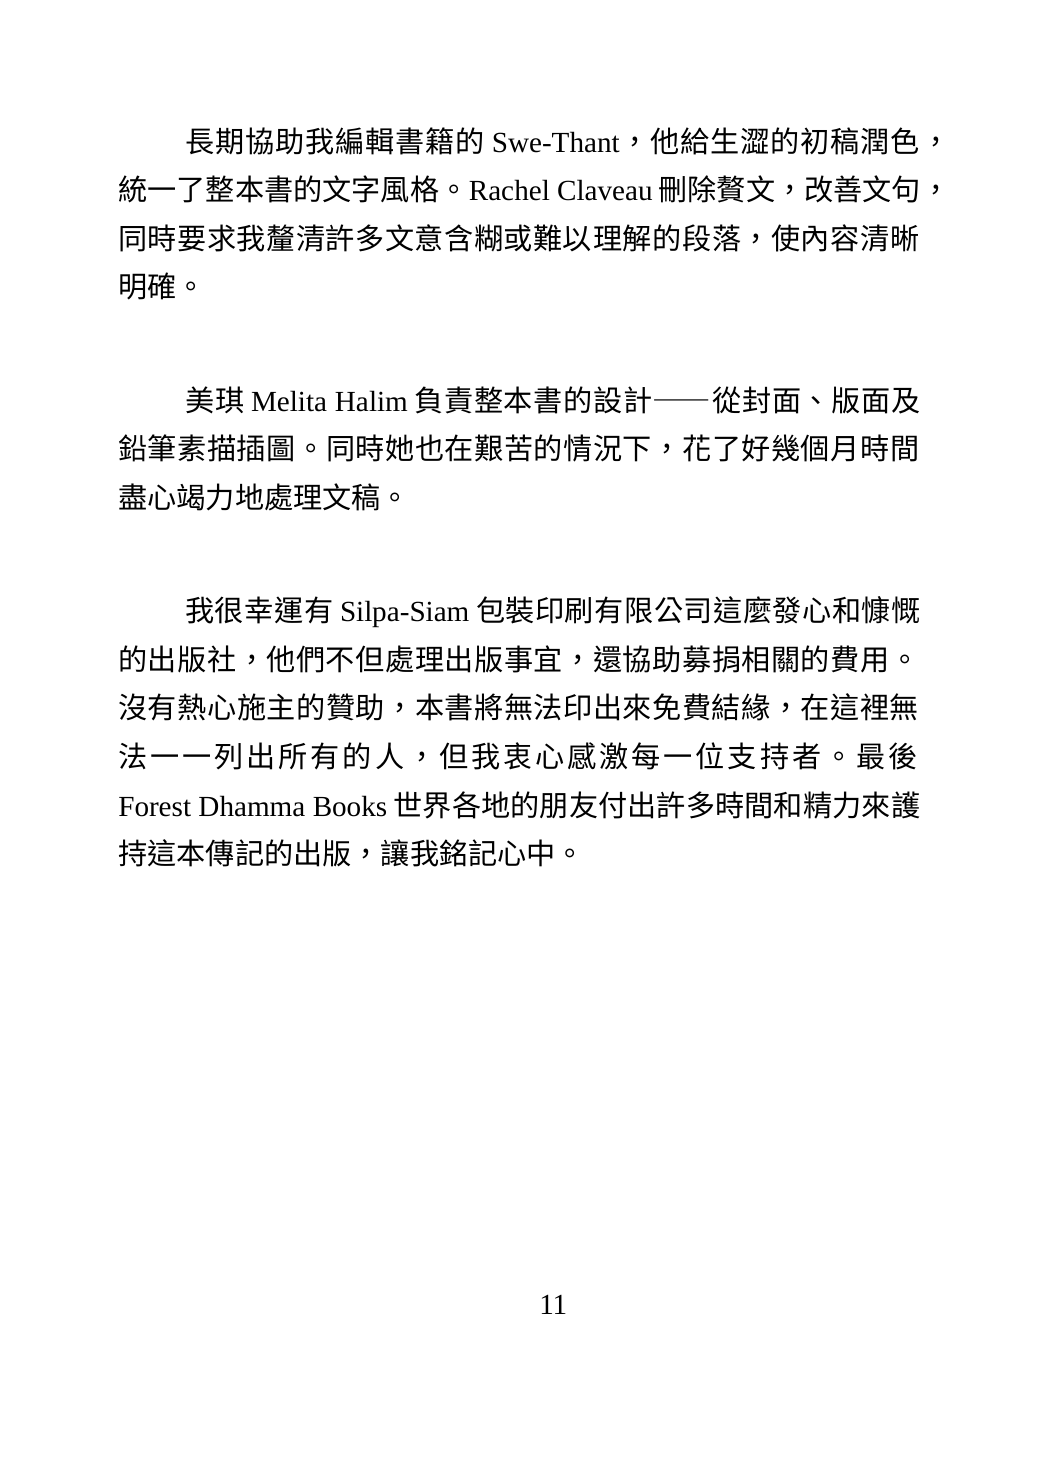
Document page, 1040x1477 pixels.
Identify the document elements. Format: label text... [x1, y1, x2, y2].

text 我很幸運有Silpa-Siam包裝印刷有限公司這麼發心和慷慨的出版社，他們不但處理出版事宜，還協助募捐相關的費用。沒有熱心施主的贊助，本書將無法印出來免費結緣，在這裡無法一一列出所有的人，但我衷心感激每一位支持者。最後，Forest Dhamma Books世界各地的朋友付出許多時間和精力來護持這本傳記的出版，讓我銘記心中。 [118, 588, 921, 873]
text 長期協助我編輯書籍的Swe-Thant，他給生澀的初稿潤色，統一了整本書的文字風格。Rachel Claveau刪除贅文，改善文句，同時要求我釐清許多文意含糊或難以理解的段落，使內容清晰明確。 [118, 118, 921, 306]
text 美琪Melita Halim負責整本書的設計——從封面、版面及鉛筆素描插圖。同時她也在艱苦的情況下，花了好幾個月時間盡心竭力地處理文稿。 [118, 377, 921, 517]
